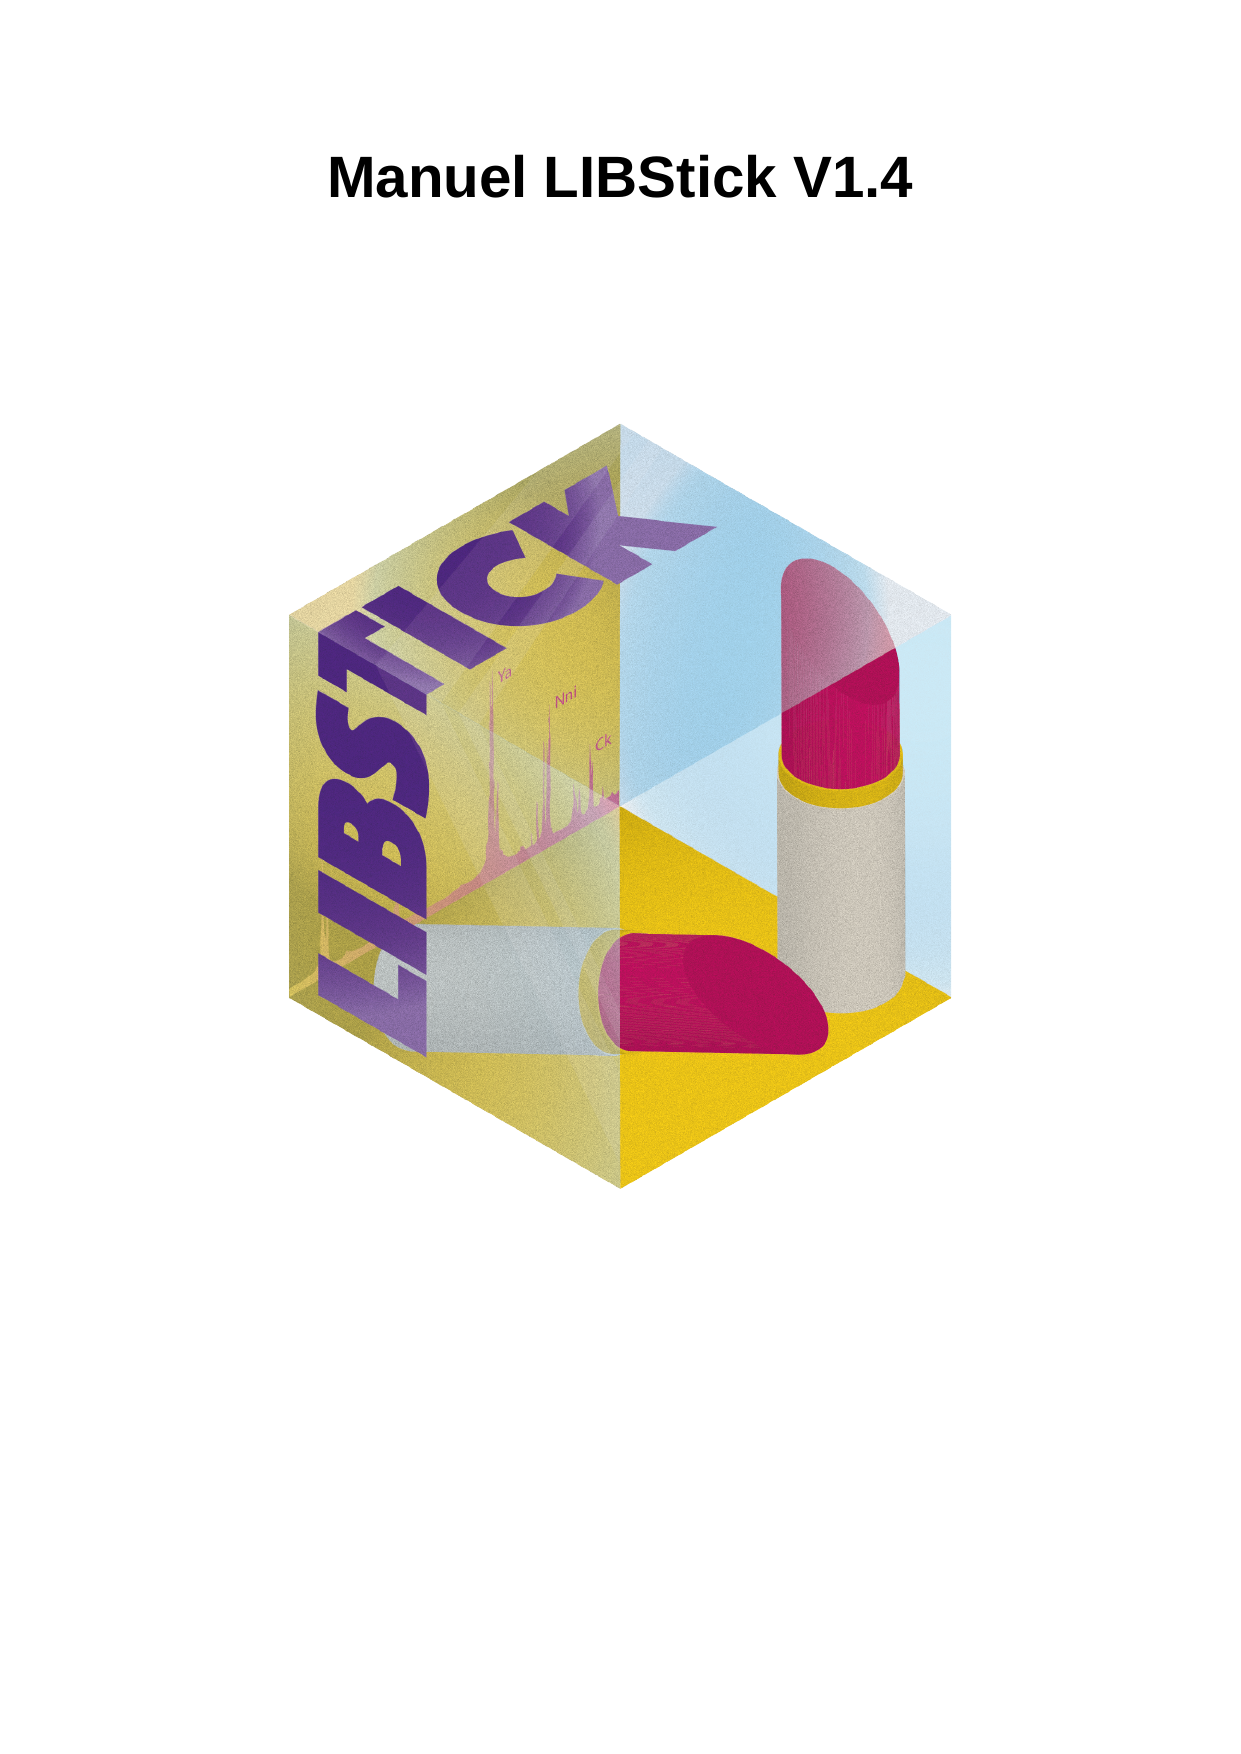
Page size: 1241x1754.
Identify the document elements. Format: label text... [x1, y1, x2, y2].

title Manuel LIBStick V1.4 [118, 143, 1122, 210]
picture [288, 423, 952, 1189]
